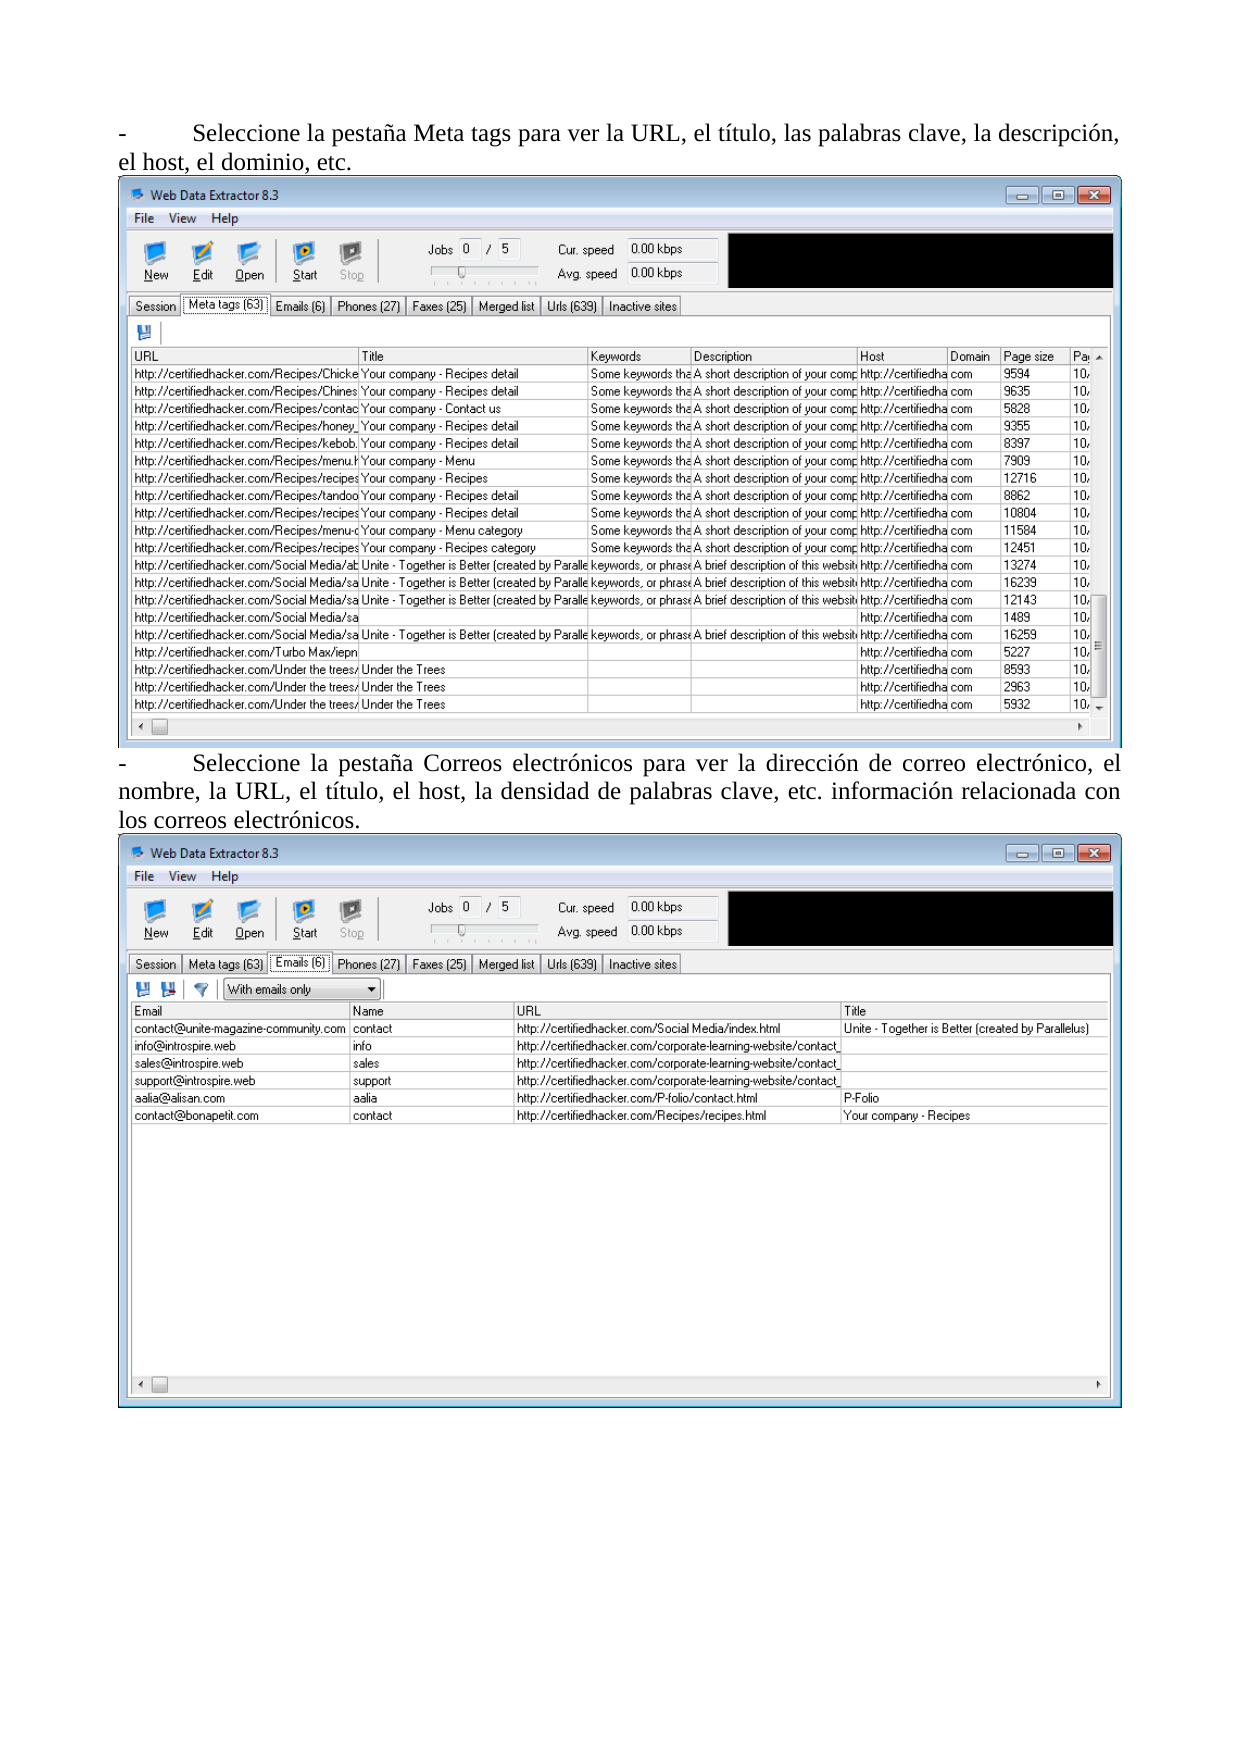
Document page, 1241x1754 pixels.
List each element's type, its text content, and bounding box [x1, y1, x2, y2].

picture [118, 833, 1123, 1408]
text - Seleccione la pestaña Meta tags para ver la URL, el título, las palabras clave, la descripción, el host, el dominio, etc. [118, 118, 1122, 175]
picture [118, 175, 1123, 748]
text - Seleccione la pestaña Correos electrónicos para ver la dirección de correo electrónico, el nombre, la URL, el título, el host, la densidad de palabras clave, etc. información relacionada con los correos electrónicos. [118, 748, 1122, 833]
